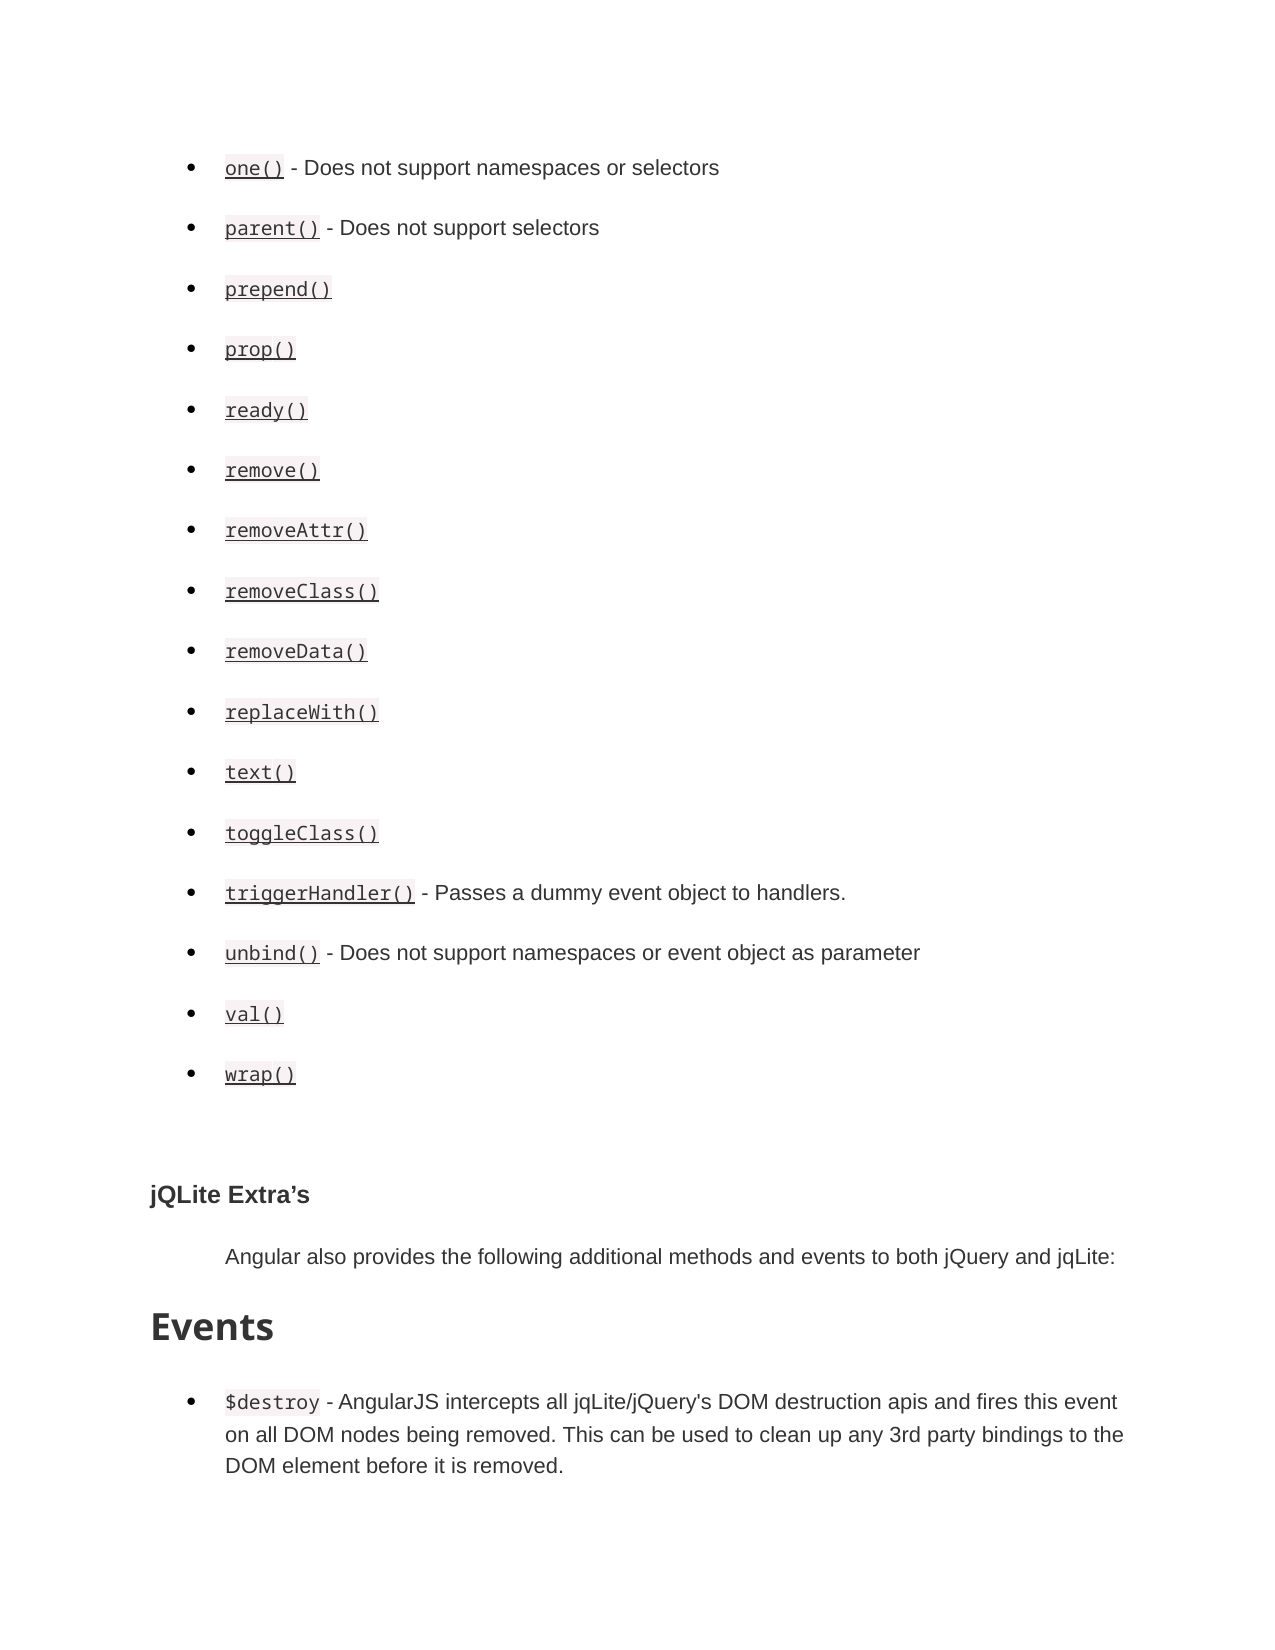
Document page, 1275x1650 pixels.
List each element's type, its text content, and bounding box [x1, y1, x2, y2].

list triggerHandler() - Passes a dummy event object to handlers. [187, 875, 1125, 906]
list toggleClass() [187, 814, 1125, 846]
list text() [187, 754, 1125, 785]
list parent() - Does not support selectors [187, 210, 1125, 242]
text Angular also provides the following additional methods and events to both jQuery and jqLite: [225, 1237, 1125, 1269]
list removeData() [187, 633, 1125, 664]
list ready() [187, 392, 1125, 423]
text jQLite Extra’s [150, 1177, 1125, 1208]
list remove() [187, 452, 1125, 483]
list prepend() [187, 271, 1125, 302]
list unbind() - Does not support namespaces or event object as parameter [187, 935, 1125, 967]
list val() [187, 996, 1125, 1027]
list replaceWith() [187, 694, 1125, 725]
subtitle Events [150, 1300, 1125, 1351]
list one() - Does not support namespaces or selectors [187, 150, 1125, 181]
list prop() [187, 331, 1125, 362]
list removeClass() [187, 573, 1125, 604]
list wrap() [187, 1056, 1125, 1087]
list $destroy - AngularJS intercepts all jqLite/jQuery's DOM destruction apis and fires this event on all DOM nodes being removed. This can be used to clean up any 3rd party bindings to the DOM element before it is removed. [187, 1384, 1125, 1478]
list removeAttr() [187, 512, 1125, 544]
